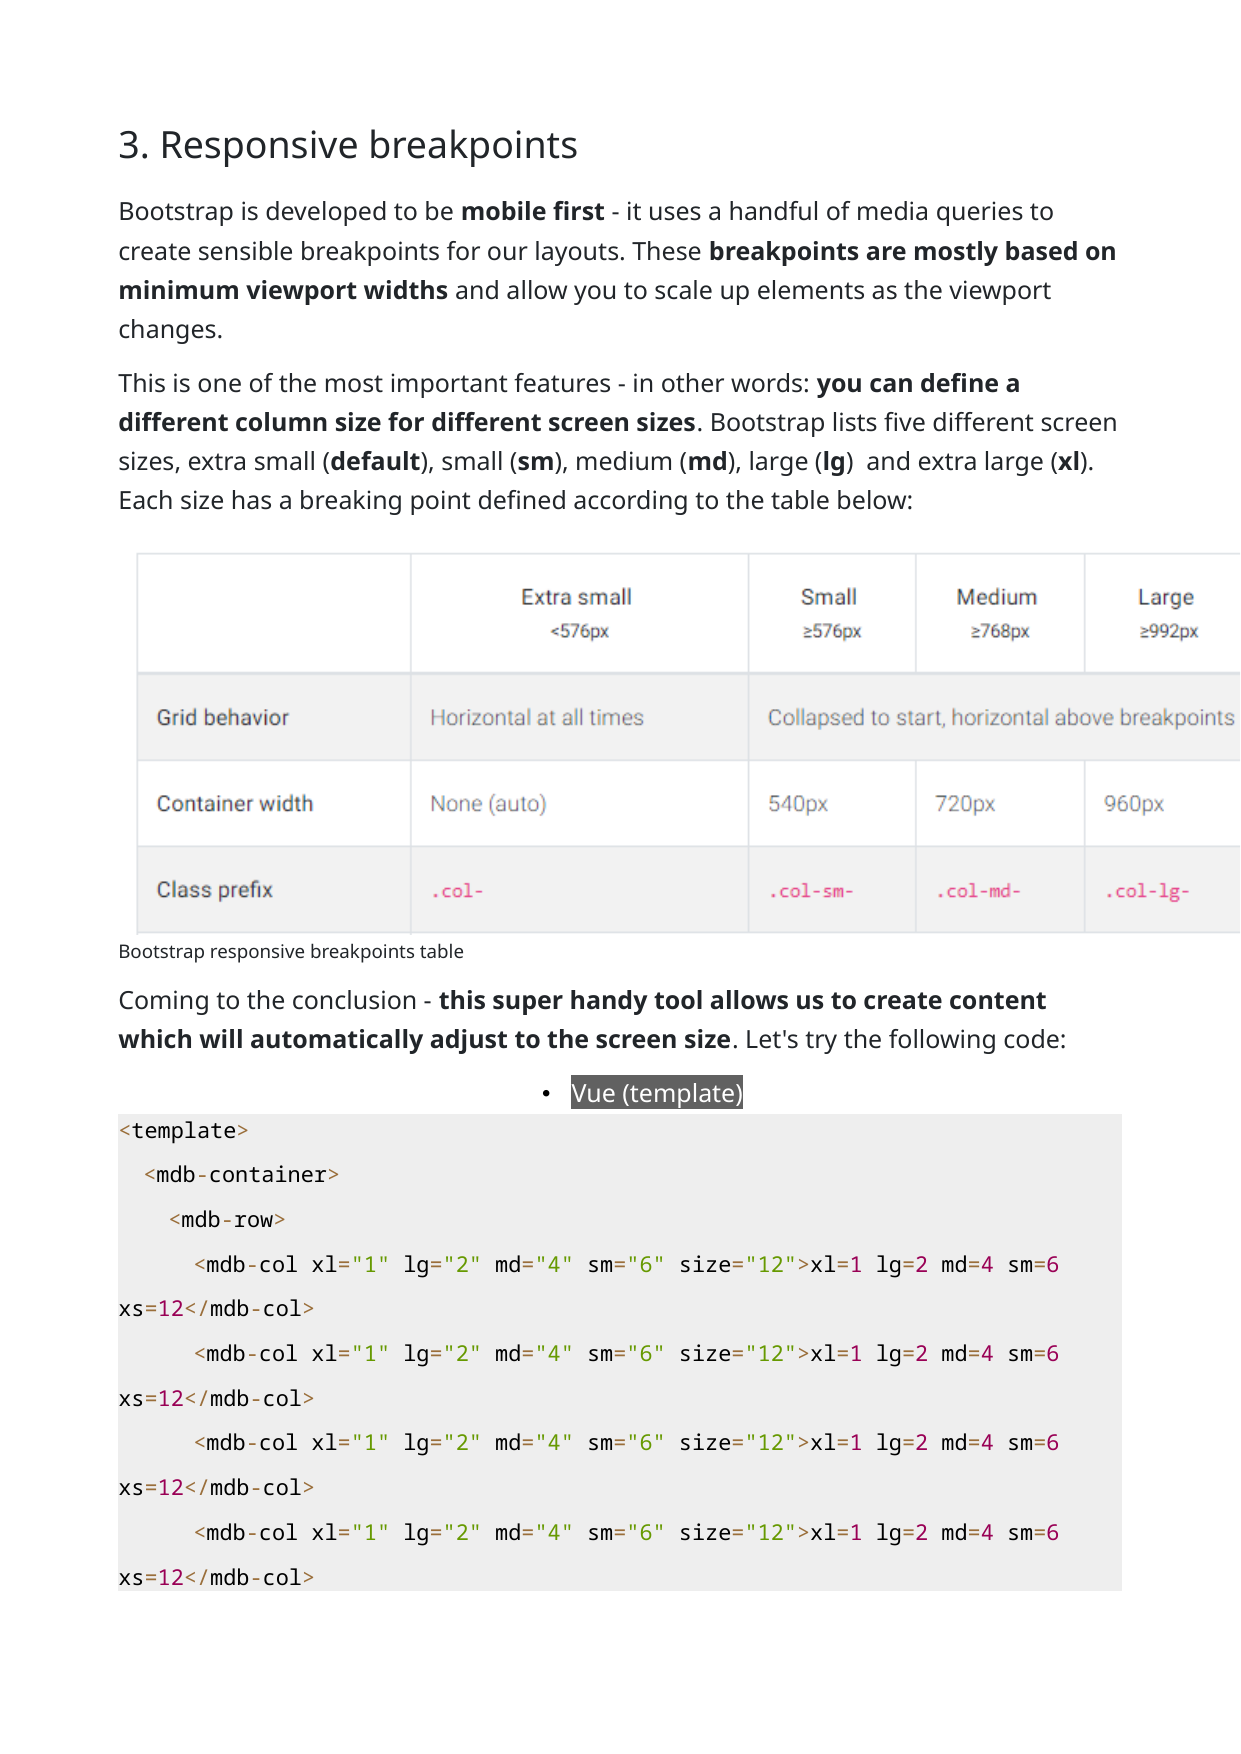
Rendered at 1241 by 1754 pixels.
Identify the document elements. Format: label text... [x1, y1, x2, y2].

text Coming to the conclusion - this super handy tool allows us to create content which will automatically adjust to the screen size. Let's try the following code: [118, 982, 1122, 1056]
text <mdb-col xl="1" lg="2" md="4" sm="6" size="12">xl=1 lg=2 md=4 sm=6 xs=12</mdb-col> [118, 1338, 1122, 1412]
text <template> [118, 1114, 1122, 1144]
picture [118, 536, 1241, 935]
text Bootstrap is developed to be mobile first - it uses a handful of media queries to create sensible breakpoints for our layouts. These breakpoints are mostly based on minimum viewport widths and allow you to scale up elements as the viewport changes. [118, 194, 1122, 346]
subtitle 3. Responsive breakpoints [118, 118, 1122, 169]
text This is one of the most important features - in other words: you can define a different column size for different screen sizes. Bootstrap lists five different screen sizes, extra small (default), small (sm), medium (md), large (lg) and extra large (xl). Each size has a breaking point defined according to the table below: [118, 365, 1122, 517]
text <mdb-col xl="1" lg="2" md="4" sm="6" size="12">xl=1 lg=2 md=4 sm=6 xs=12</mdb-col> [118, 1427, 1122, 1502]
text <mdb-col xl="1" lg="2" md="4" sm="6" size="12">xl=1 lg=2 md=4 sm=6 xs=12</mdb-col> [118, 1249, 1122, 1323]
list Vue (template) [162, 1075, 1122, 1109]
text <mdb-col xl="1" lg="2" md="4" sm="6" size="12">xl=1 lg=2 md=4 sm=6 xs=12</mdb-col> [118, 1517, 1122, 1591]
text <mdb-row> [118, 1204, 1122, 1234]
text Bootstrap responsive breakpoints table [118, 935, 1122, 964]
text <mdb-container> [118, 1159, 1122, 1189]
